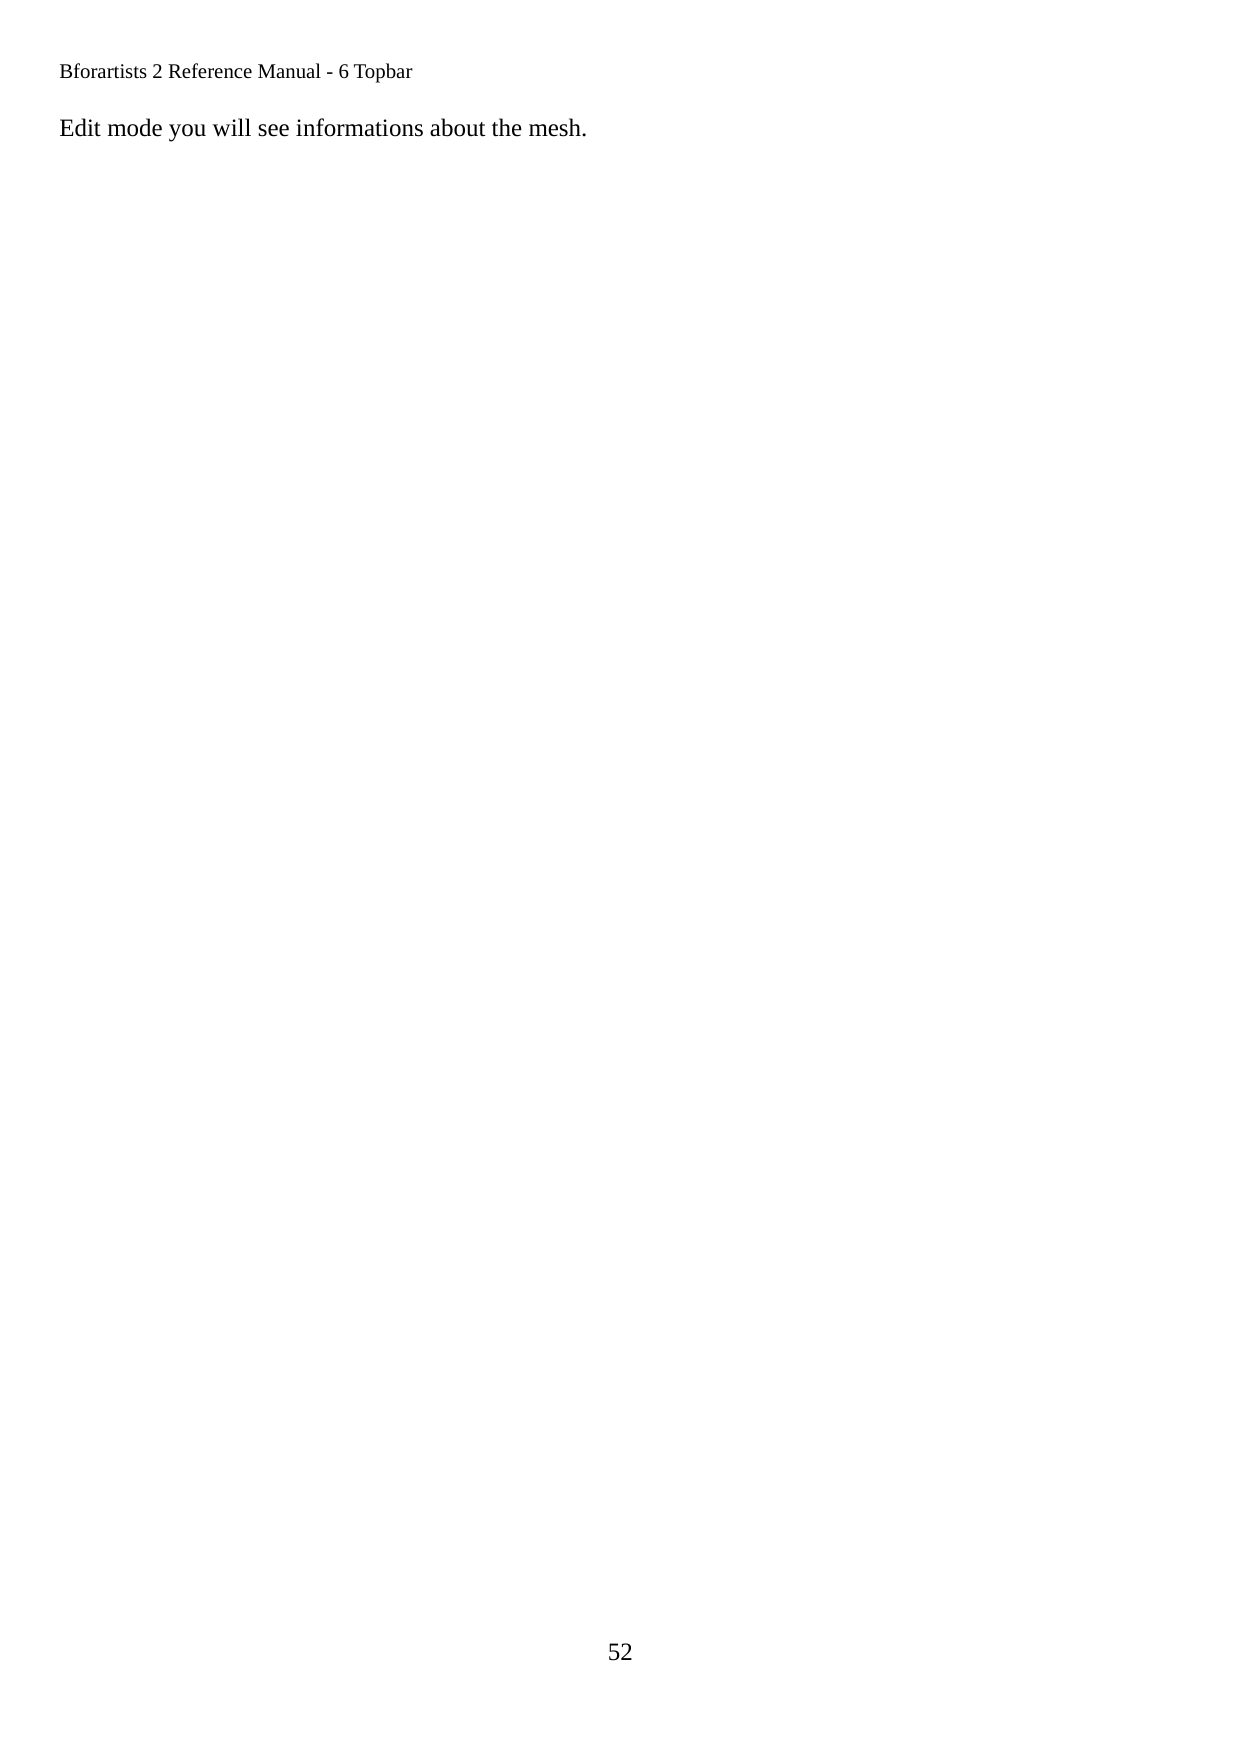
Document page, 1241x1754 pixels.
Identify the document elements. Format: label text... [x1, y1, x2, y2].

text Edit mode you will see informations about the mesh. [59, 113, 1181, 141]
